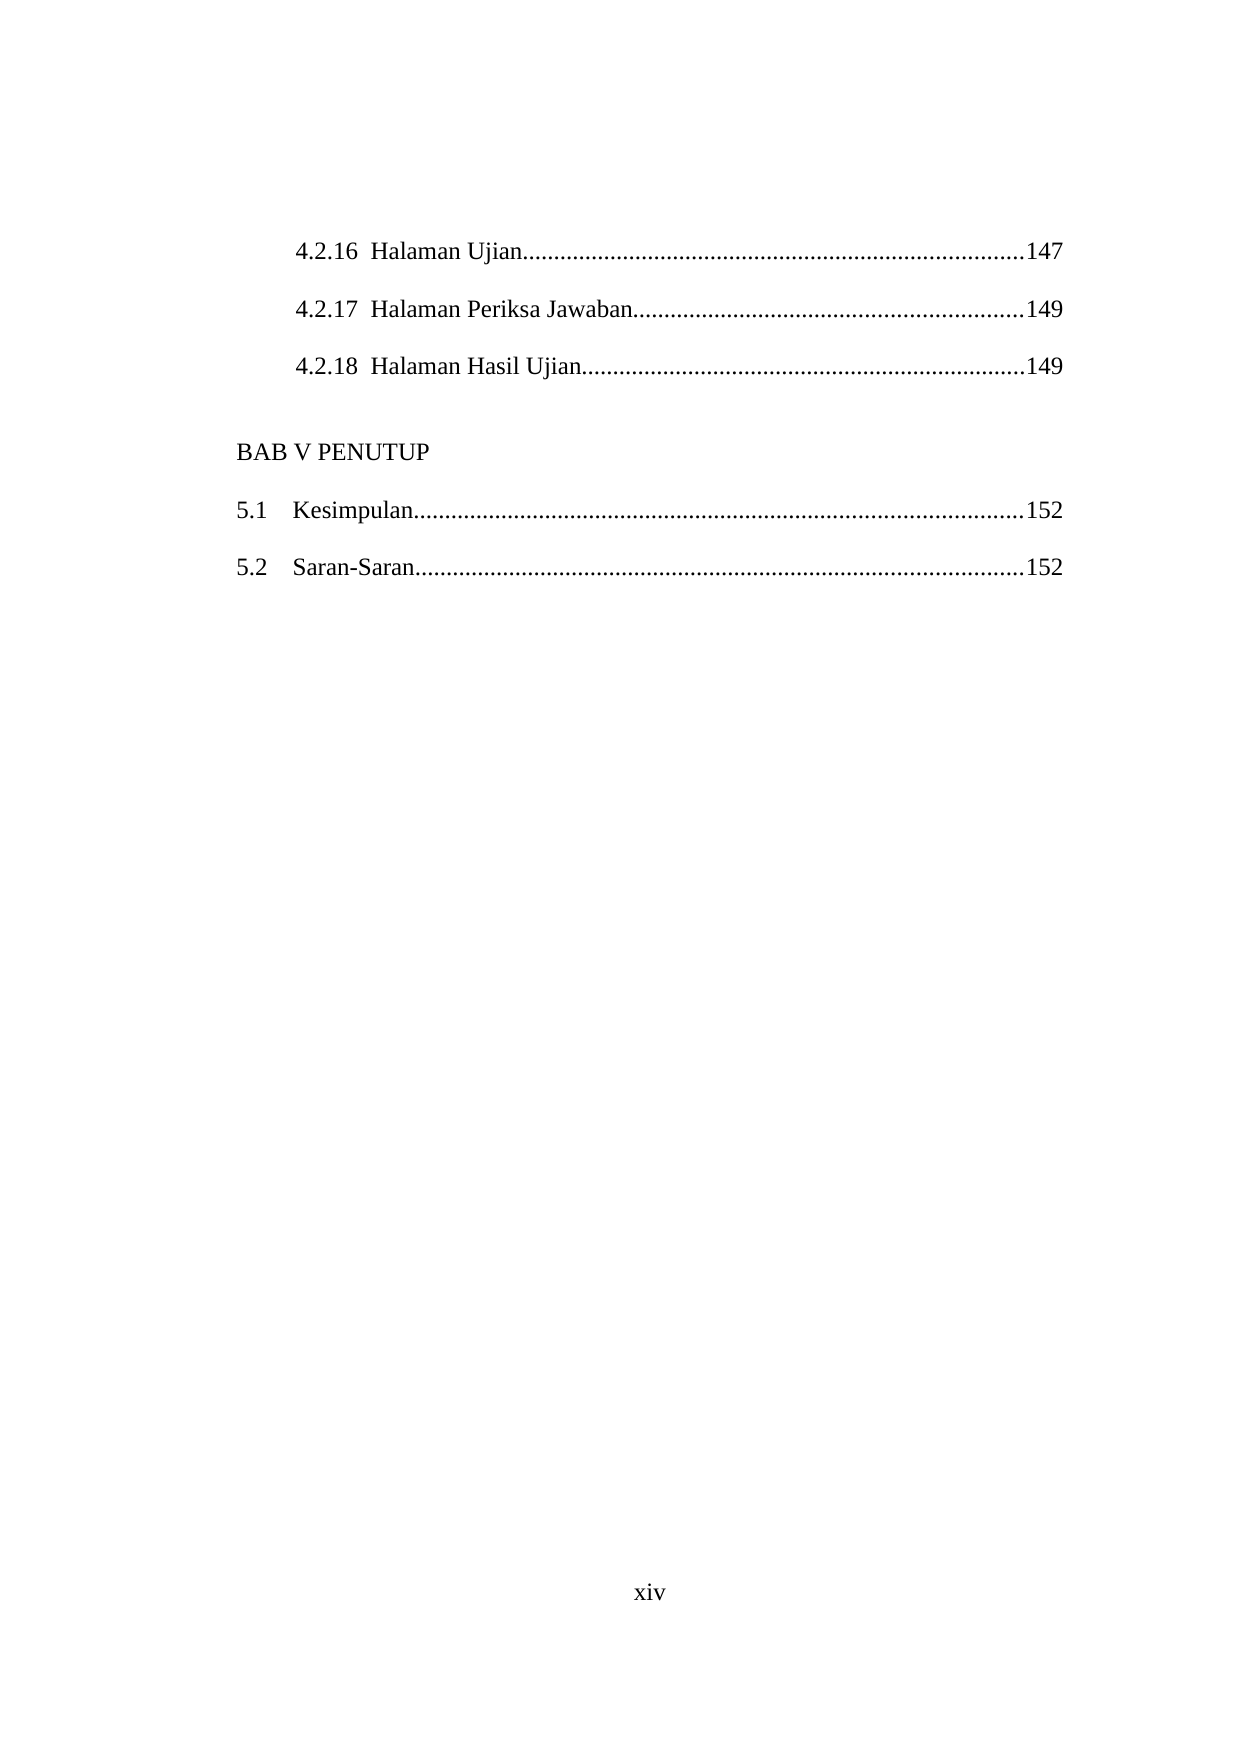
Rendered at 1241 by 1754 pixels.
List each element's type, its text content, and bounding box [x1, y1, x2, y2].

text BAB V PENUTUP [236, 437, 1063, 466]
text 5.1 Kesimpulan 152 [236, 495, 1063, 524]
text 4.2.18 Halaman Hasil Ujian 149 [295, 351, 1063, 380]
text 5.2 Saran-Saran 152 [236, 552, 1063, 581]
text 4.2.16 Halaman Ujian 147 [295, 236, 1063, 265]
text 4.2.17 Halaman Periksa Jawaban 149 [295, 294, 1063, 322]
